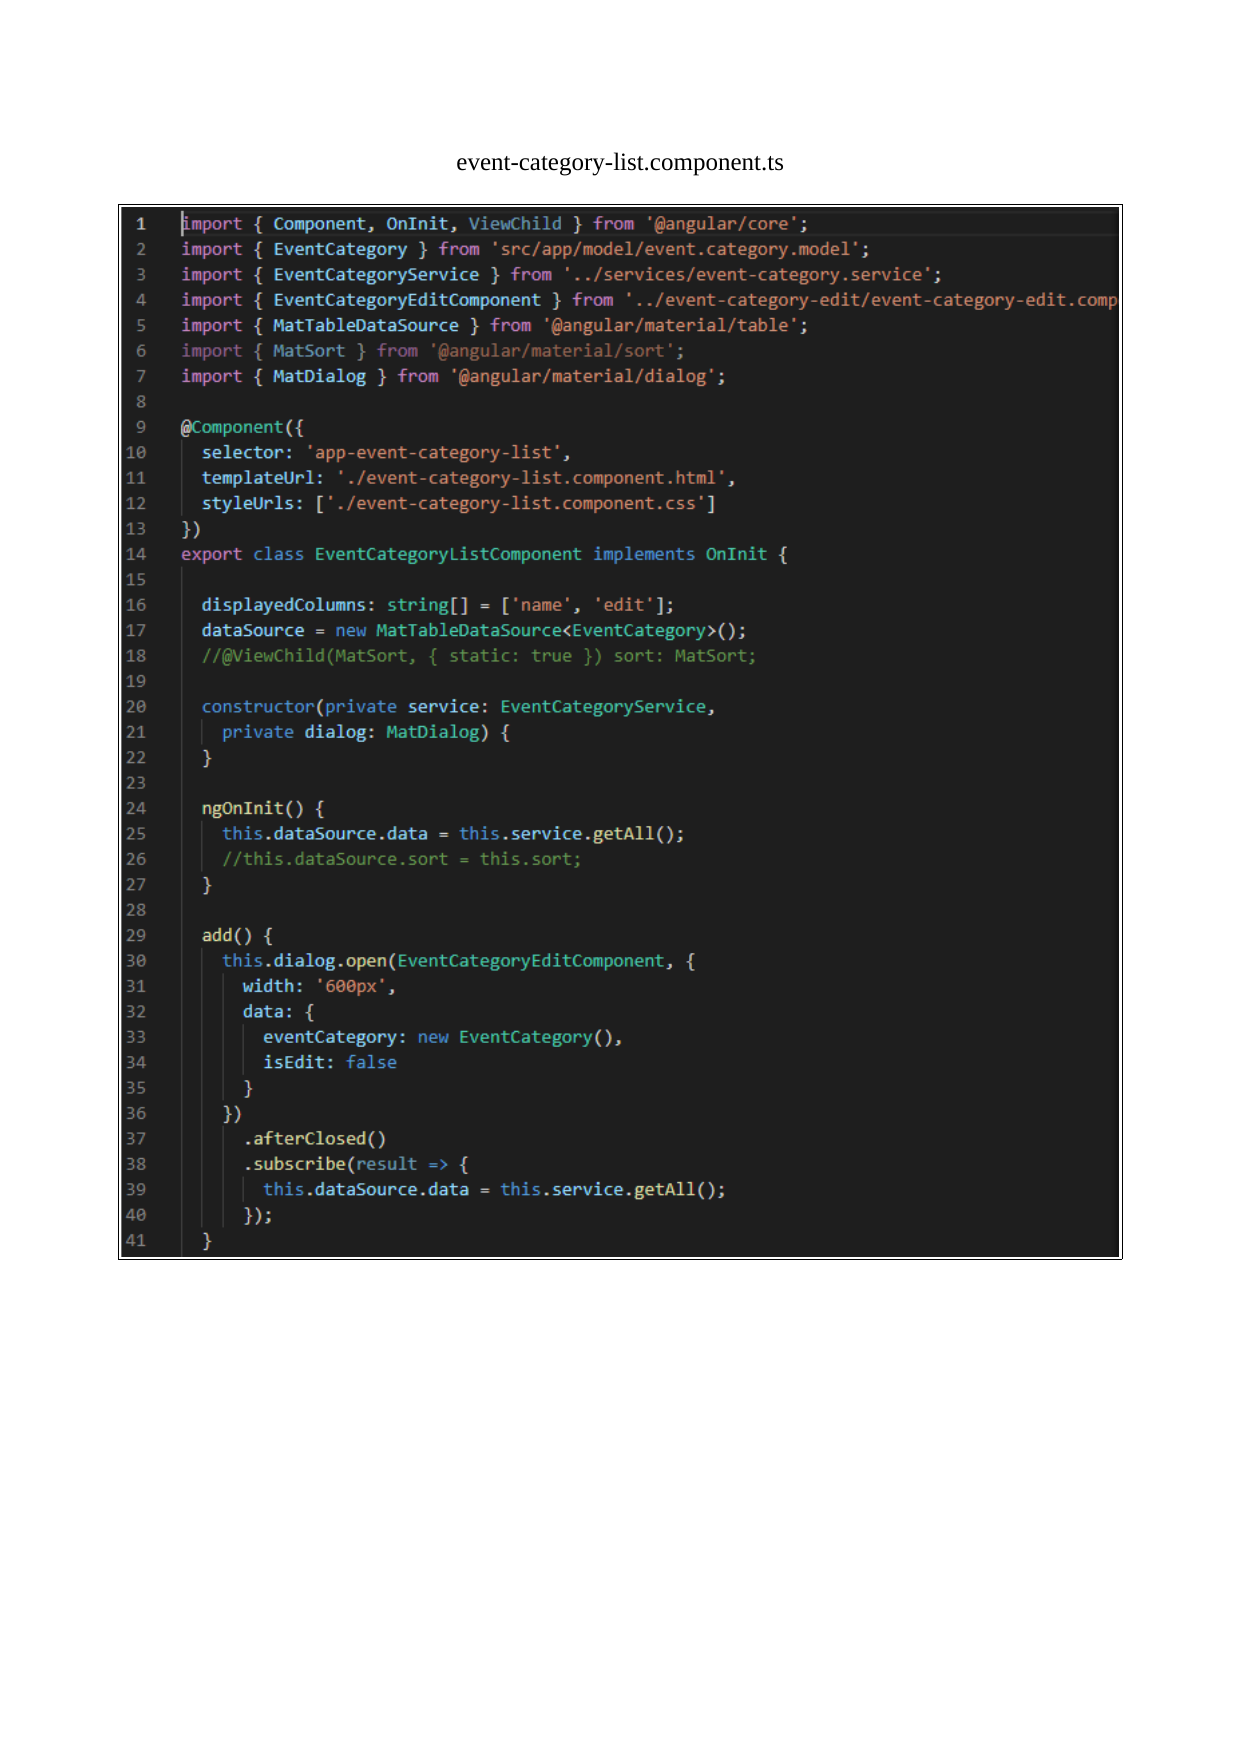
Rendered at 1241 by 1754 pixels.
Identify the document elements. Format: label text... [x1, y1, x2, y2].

text event-category-list.component.ts [118, 147, 1122, 176]
picture [121, 207, 1119, 1257]
